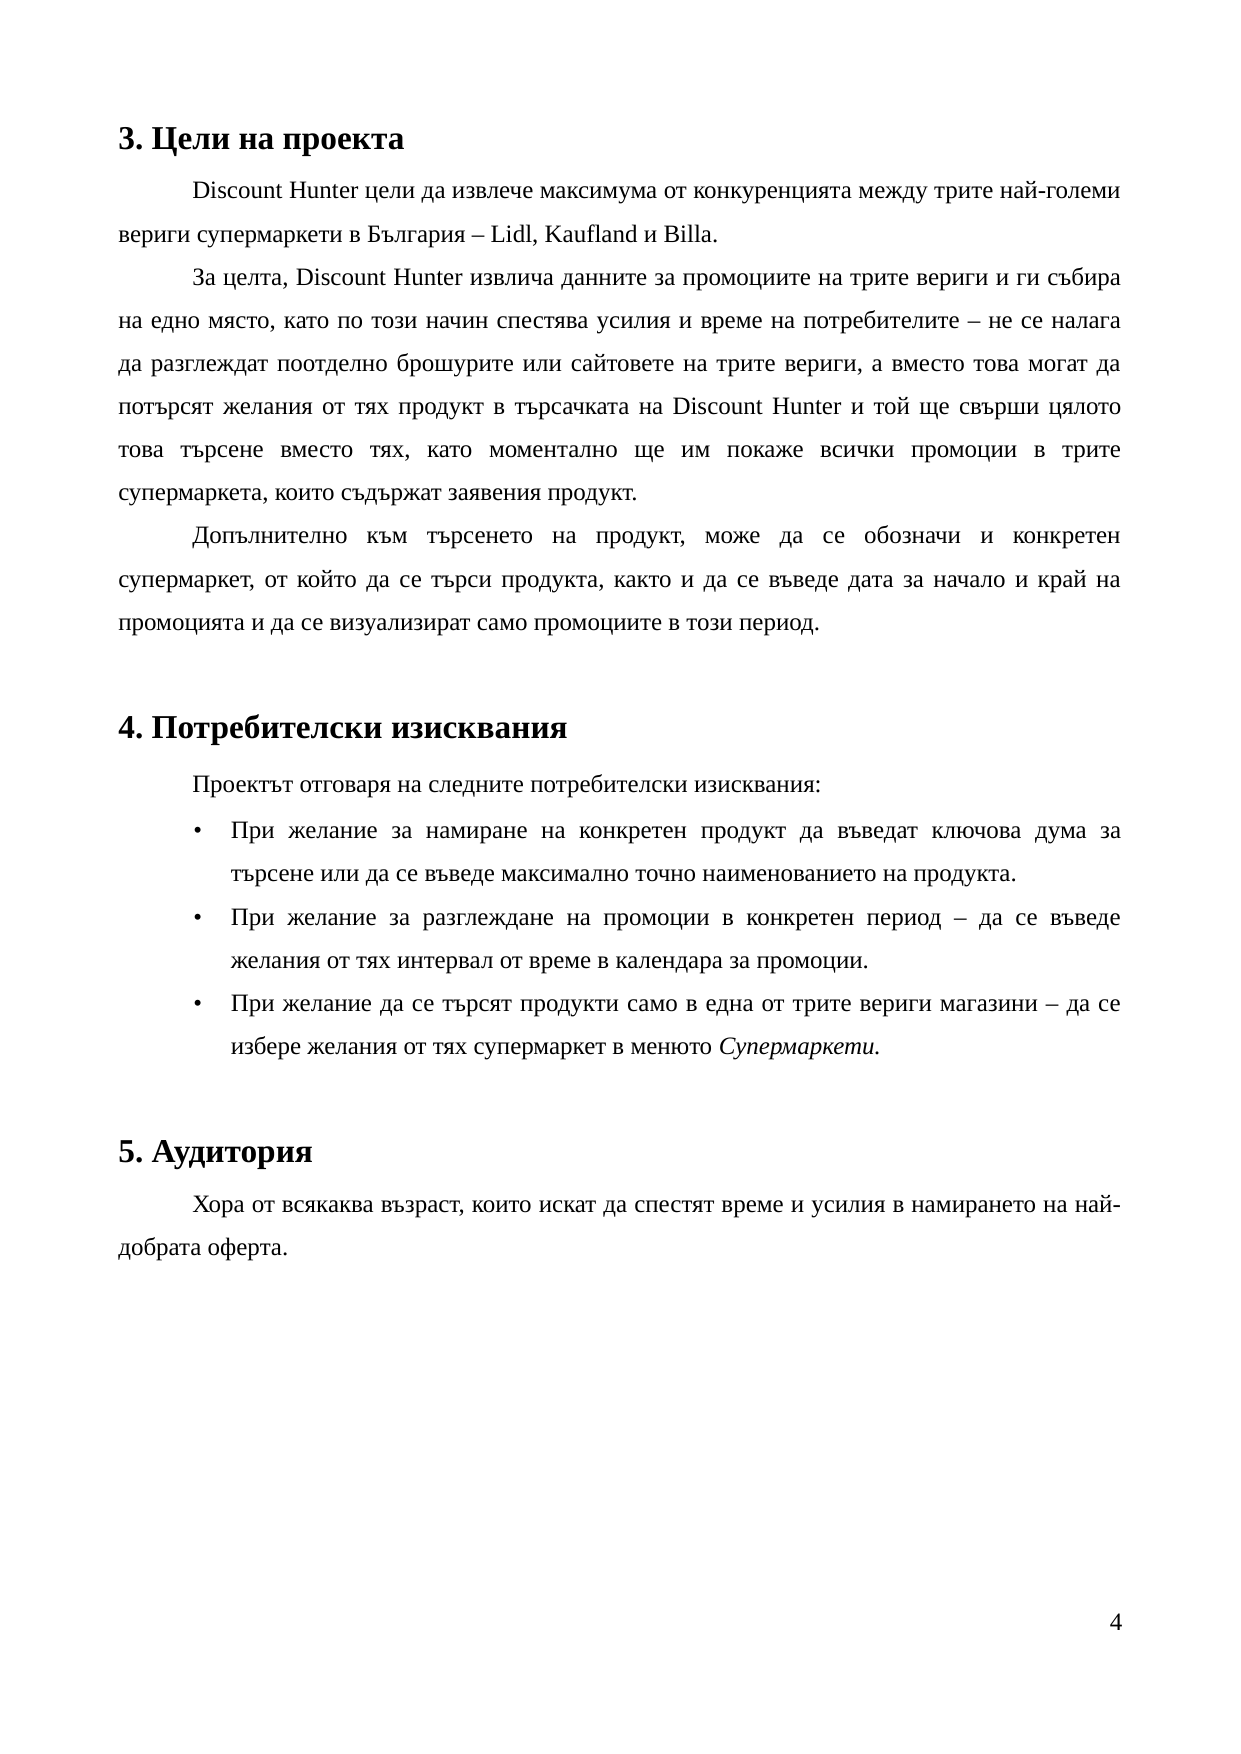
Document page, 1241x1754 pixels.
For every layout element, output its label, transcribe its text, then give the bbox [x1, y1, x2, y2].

text Хора от всякаква възраст, които искат да спестят време и усилия в намирането на най-добрата оферта. [118, 1189, 1122, 1261]
text 4. Потребителски изисквания [118, 707, 1122, 746]
text 3. Цели на проекта [118, 118, 1122, 156]
text За целта, Discount Hunter извлича данните за промоциите на трите вериги и ги събира на едно място, като по този начин спестява усилия и време на потребителите – не се налага да разглеждат поотделно брошурите или сайтовете на трите вериги, а вместо това могат да потърсят желания от тях продукт в търсачката на Discount Hunter и той ще свърши цялото това търсене вместо тях, като моментално ще им покаже всички промоции в трите супермаркета, които съдържат заявения продукт. [118, 262, 1122, 506]
list При желание за намиране на конкретен продукт да въведат ключова дума за търсене или да се въведе максимално точно наименованието на продукта. [193, 815, 1122, 887]
list При желание за разглеждане на промоции в конкретен период – да се въведе желания от тях интервал от време в календара за промоции. [193, 902, 1122, 973]
list При желание да се търсят продукти само в една от трите вериги магазини – да се избере желания от тях супермаркет в менюто Супермаркети. [193, 988, 1122, 1060]
text Discount Hunter цели да извлече максимума от конкуренцията между трите най-големи вериги супермаркети в България – Lidl, Kaufland и Billa. [118, 176, 1122, 247]
text Проектът отговаря на следните потребителски изисквания: [118, 765, 1122, 798]
text Допълнително към търсенето на продукт, може да се обозначи и конкретен супермаркет, от който да се търси продукта, както и да се въведе дата за начало и край на промоцията и да се визуализират само промоциите в този период. [118, 521, 1122, 636]
text 5. Аудитория [118, 1132, 1122, 1170]
